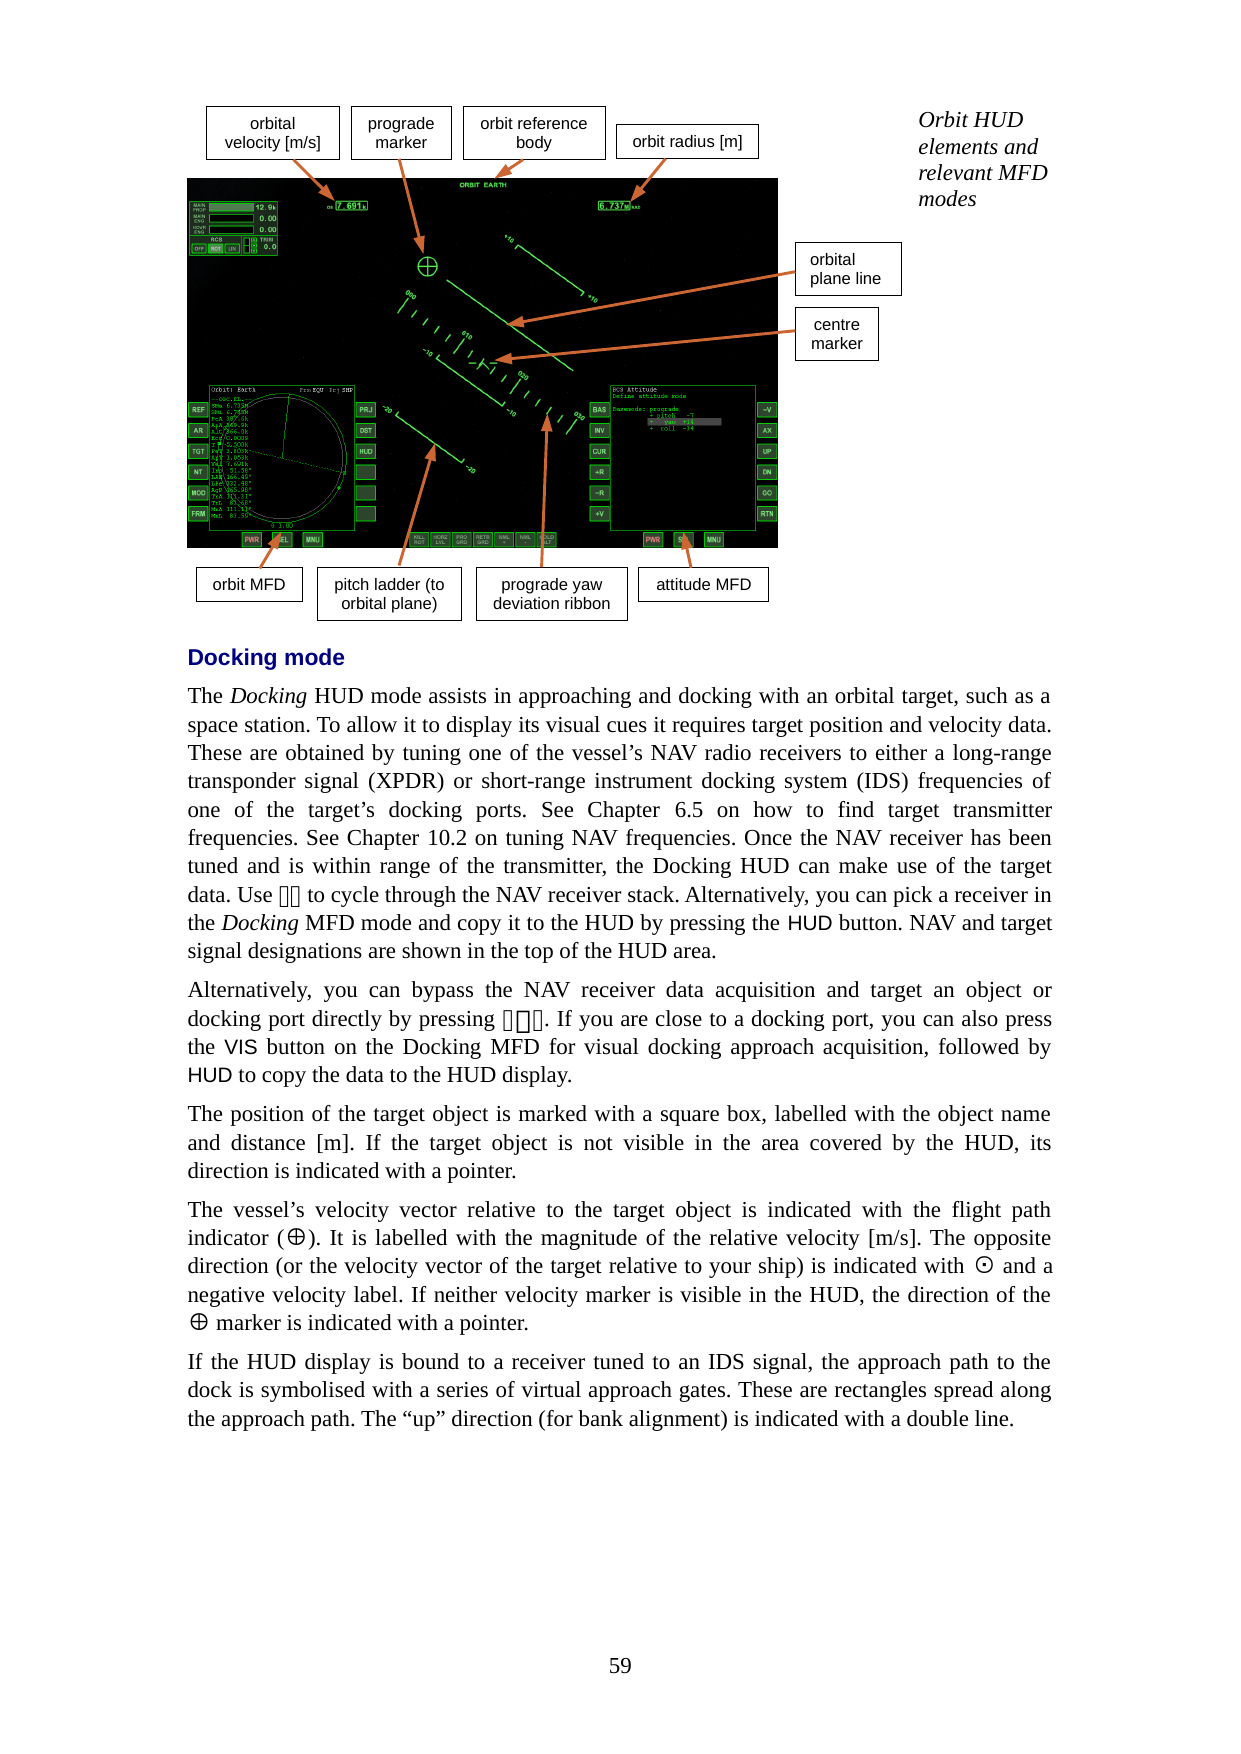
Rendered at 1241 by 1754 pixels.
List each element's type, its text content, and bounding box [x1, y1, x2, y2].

text If the HUD display is bound to a receiver tuned to an IDS signal, the approach path to the dock is symbolised with a series of virtual approach gates. These are rectangles spread along the approach path. The “up” direction (for bank alignment) is indicated with a double line. [187, 1347, 1053, 1432]
picture [187, 178, 778, 548]
text The vessel’s velocity vector relative to the target object is indicated with the flight path indicator (⊕). It is labelled with the magnitude of the relative velocity [m/s]. The opposite direction (or the velocity vector of the target relative to your ship) is indicated with ⊙ and a negative velocity label. If neither velocity marker is visible in the HUD, the direction of the ⊕ marker is indicated with a pointer. [187, 1195, 1053, 1336]
text The Docking HUD mode assists in approaching and docking with an orbital target, such as a space station. To allow it to display its visual cues it requires target position and velocity data. These are obtained by tuning one of the vessel’s NAV radio receivers to either a long-range transponder signal (XPDR) or short-range instrument docking system (IDS) frequencies of one of the target’s docking ports. See Chapter 6.4 on how to find target transmitter frequencies. See Chapter 10.1 on tuning NAV frequencies. Once the NAV receiver has been tuned and is within range of the transmitter, the Docking HUD can make use of the target data. Use  to cycle through the NAV receiver stack. Alternatively, you can pick a receiver in the Docking MFD mode and copy it to the HUD by pressing the HUD button. NAV and target signal designations are shown in the top of the HUD area. [187, 681, 1053, 964]
subtitle Docking mode [187, 100, 1053, 671]
text The position of the target object is marked with a square box, labelled with the object name and distance [m]. If the target object is not visible in the area covered by the HUD, its direction is indicated with a pointer. [187, 1099, 1053, 1184]
text Alternatively, you can bypass the NAV receiver data acquisition and target an object or docking port directly by pressing . If you are close to a docking port, you can also press the VIS button on the Docking MFD for visual docking approach acquisition, followed by HUD to copy the data to the HUD display. [187, 975, 1053, 1088]
